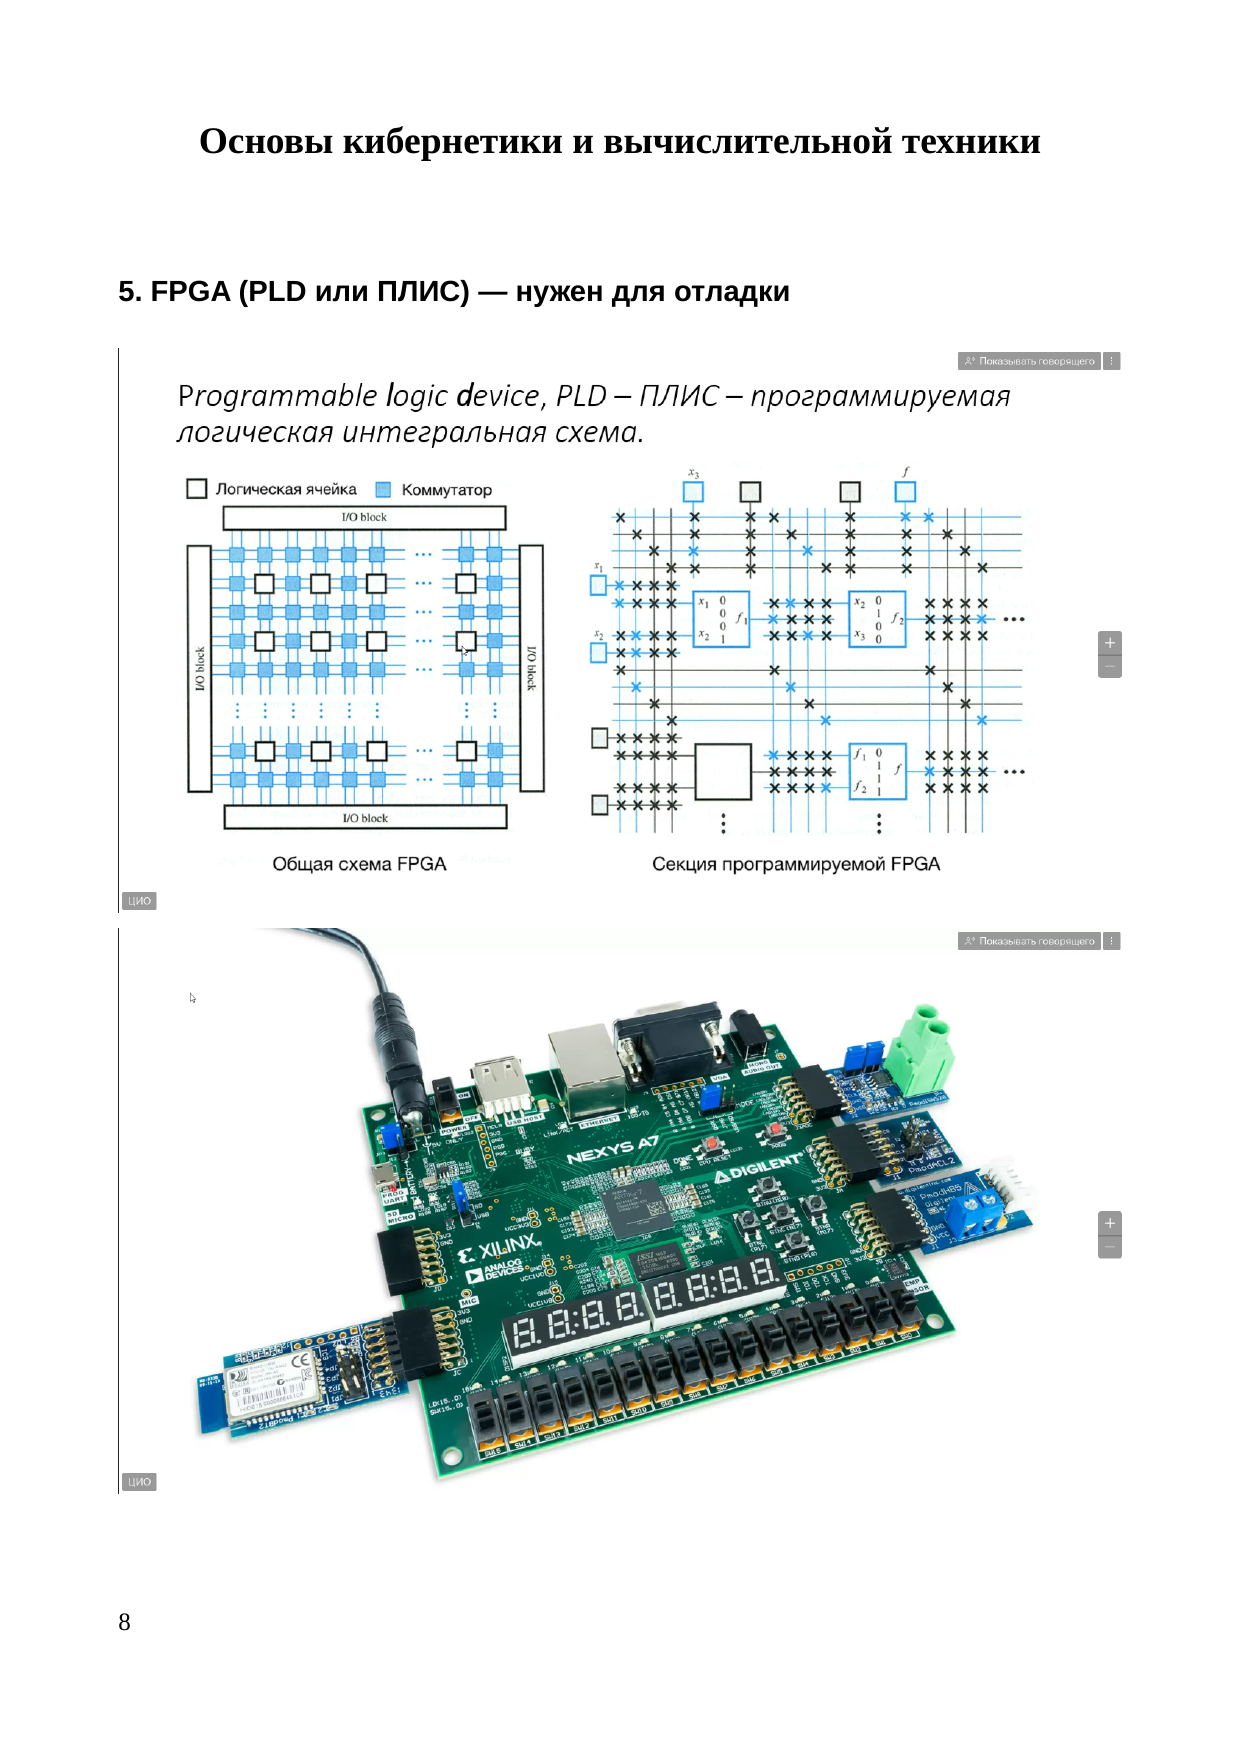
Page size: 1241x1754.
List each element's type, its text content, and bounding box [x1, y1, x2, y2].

subtitle 5. FPGA (PLD или ПЛИС) — нужен для отладки [118, 274, 1122, 307]
picture [118, 928, 1123, 1494]
picture [118, 348, 1123, 913]
